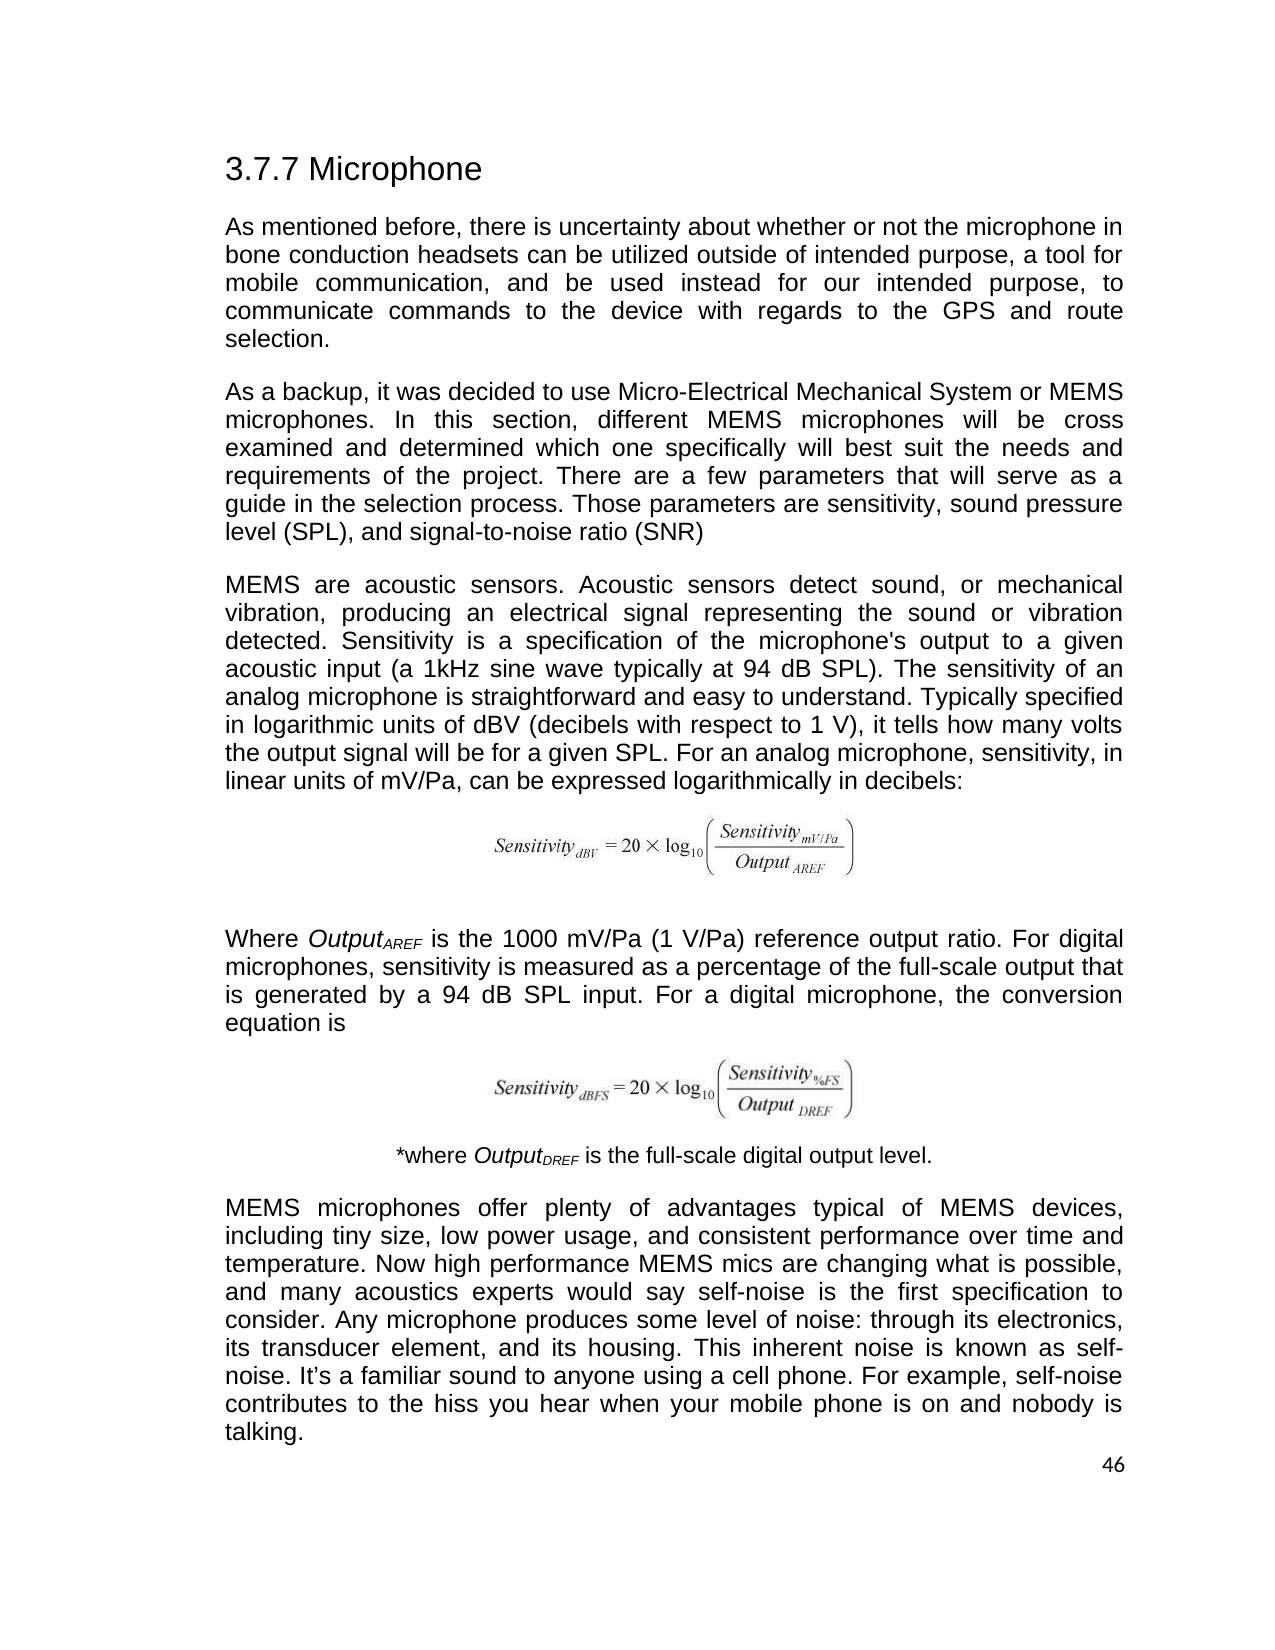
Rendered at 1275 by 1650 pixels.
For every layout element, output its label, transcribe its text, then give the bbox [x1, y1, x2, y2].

text *where OutputDREF is the full-scale digital output level. [300, 1143, 1125, 1168]
text 3.7.7 Microphone [225, 150, 1125, 187]
picture [479, 1055, 871, 1125]
text MEMS are acoustic sensors. Acoustic sensors detect sound, or mechanical vibration, producing an electrical signal representing the sound or vibration detected. Sensitivity is a specification of the microphone's output to a given acoustic input (a 1kHz sine wave typically at 94 dB SPL). The sensitivity of an analog microphone is straightforward and easy to understand. Typically specified in logarithmic units of dBV (decibels with respect to 1 V), it tells how many volts the output signal will be for a given SPL. For an analog microphone, sensitivity, in linear units of mV/Pa, can be expressed logarithmically in decibels: [225, 571, 1125, 794]
picture [479, 813, 871, 881]
text Where OutputAREF is the 1000 mV/Pa (1 V/Pa) reference output ratio. For digital microphones, sensitivity is measured as a percentage of the full-scale output that is generated by a 94 dB SPL input. For a digital microphone, the conversion equation is [225, 924, 1125, 1036]
text MEMS microphones offer plenty of advantages typical of MEMS devices, including tiny size, low power usage, and consistent performance over time and temperature. Now high performance MEMS mics are changing what is possible, and many acoustics experts would say self-noise is the first specification to consider. Any microphone produces some level of noise: through its electronics, its transducer element, and its housing. This inherent noise is known as self-noise. It’s a familiar sound to anyone using a cell phone. For example, self-noise contributes to the hiss you hear when your mobile phone is on and nobody is talking. [225, 1194, 1125, 1445]
text As mentioned before, there is uncertainty about whether or not the microphone in bone conduction headsets can be utilized outside of intended purpose, a tool for mobile communication, and be used instead for our intended purpose, to communicate commands to the device with regards to the GPS and route selection. [225, 213, 1125, 352]
text As a backup, it was decided to use Micro-Electrical Mechanical System or MEMS microphones. In this section, different MEMS microphones will be cross examined and determined which one specifically will best suit the needs and requirements of the project. There are a few parameters that will serve as a guide in the selection process. Those parameters are sensitivity, sound pressure level (SPL), and signal-to-noise ratio (SNR) [225, 378, 1125, 546]
